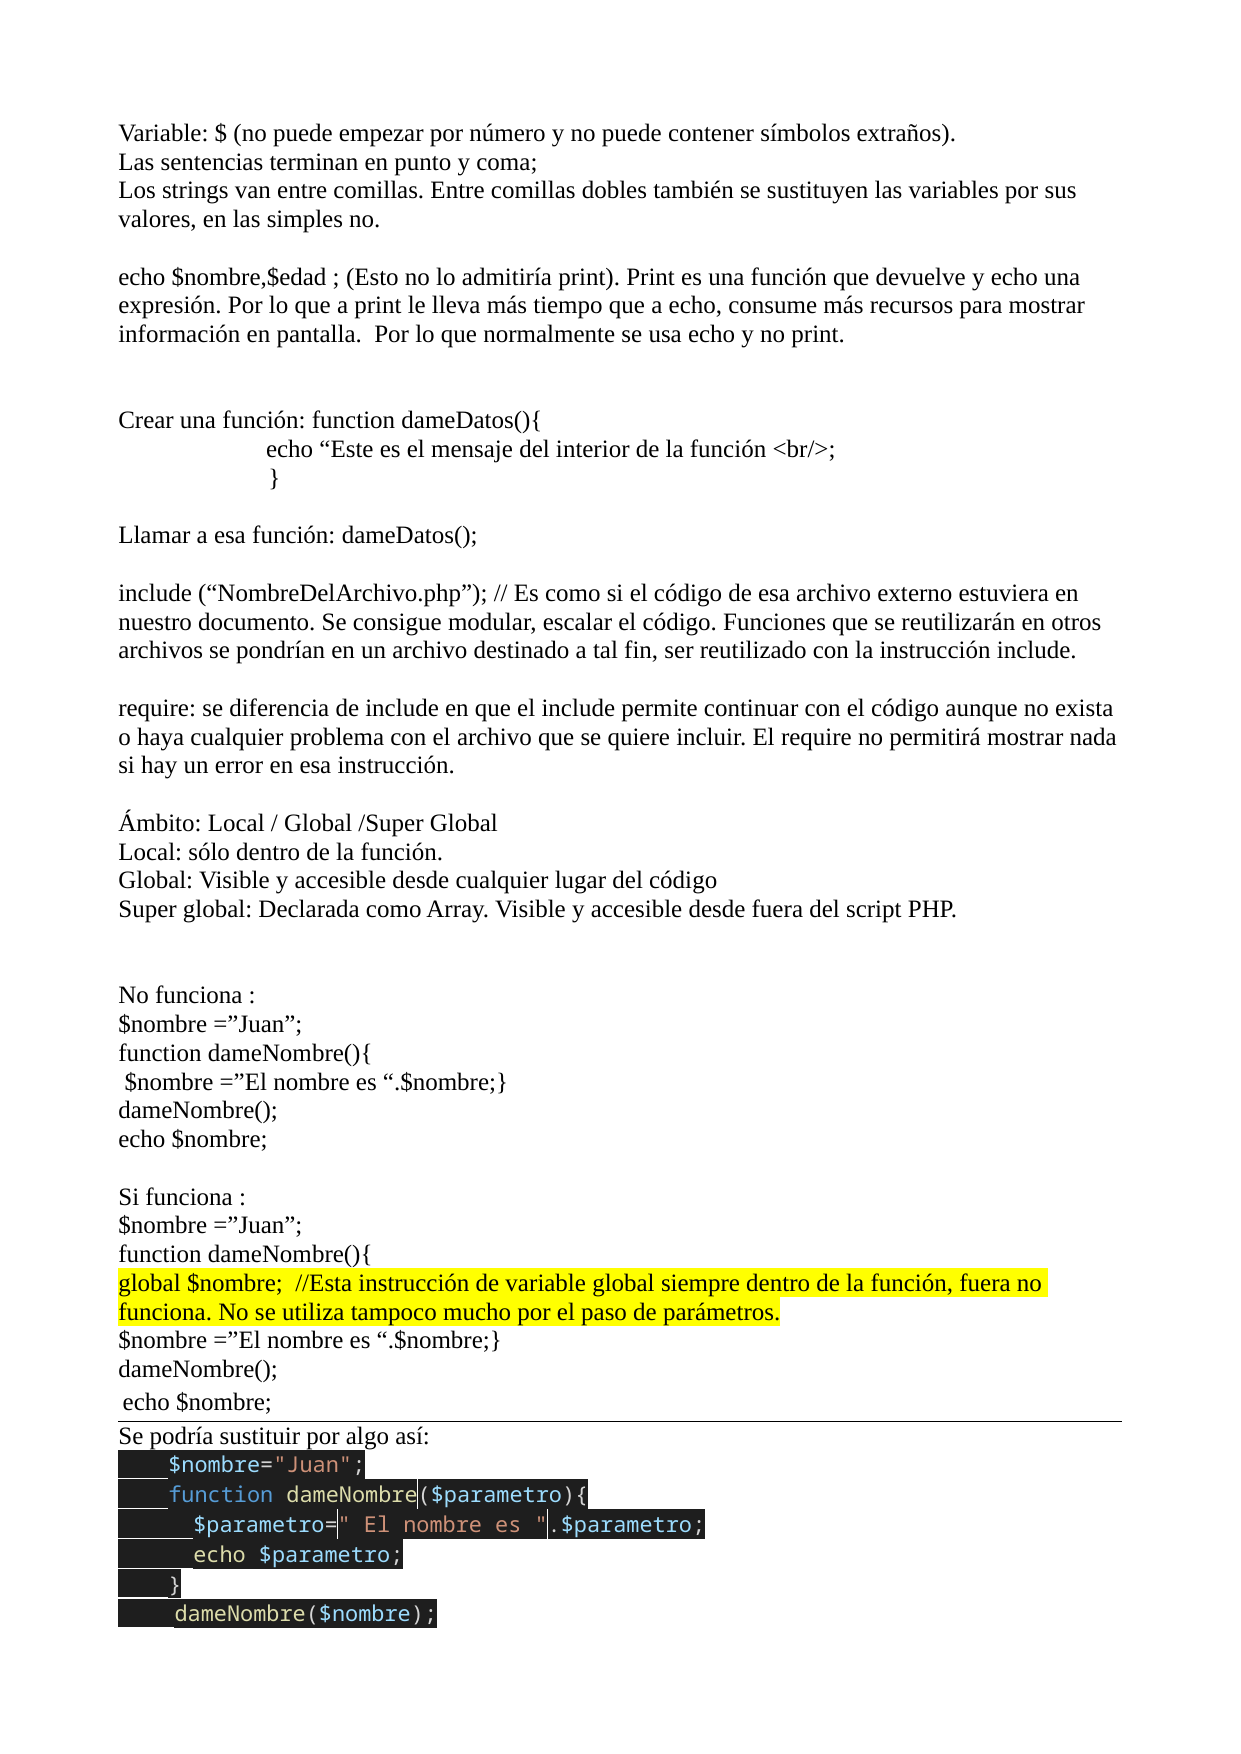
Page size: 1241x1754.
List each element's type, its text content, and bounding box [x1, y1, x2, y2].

text $nombre =”Juan”; [118, 1009, 1122, 1038]
text function dameNombre(){ [118, 1038, 1122, 1067]
text function dameNombre(){ [118, 1239, 1122, 1268]
text dameNombre(); [118, 1096, 1122, 1124]
text $nombre =”Juan”; [118, 1211, 1122, 1239]
text No funciona : [118, 981, 1122, 1009]
text include (“NombreDelArchivo.php”); // Es como si el código de esa archivo externo estuviera en nuestro documento. Se consigue modular, escalar el código. Funciones que se reutilizarán en otros archivos se pondrían en un archivo destinado a tal fin, ser reutilizado con la instrucción include. [118, 578, 1122, 664]
text $nombre =”El nombre es “.$nombre;} [118, 1326, 1122, 1354]
text Crear una función: function dameDatos(){ [118, 406, 1122, 434]
text } [118, 463, 1122, 492]
text echo $parametro; [118, 1539, 1122, 1569]
text dameNombre(); [118, 1354, 1122, 1383]
text Super global: Declarada como Array. Visible y accesible desde fuera del script PHP. [118, 894, 1122, 923]
text Ámbito: Local / Global /Super Global [118, 808, 1122, 837]
text Local: sólo dentro de la función. [118, 837, 1122, 866]
text echo $nombre,$edad ; (Esto no lo admitiría print). Print es una función que devuelve y echo una expresión. Por lo que a print le lleva más tiempo que a echo, consume más recursos para mostrar información en pantalla. Por lo que normalmente se usa echo y no print. [118, 262, 1122, 348]
text $nombre =”El nombre es “.$nombre;} [118, 1067, 1122, 1096]
text echo $nombre; [118, 1383, 1122, 1421]
text $nombre="Juan"; [118, 1449, 1122, 1479]
text Los strings van entre comillas. Entre comillas dobles también se sustituyen las variables por sus valores, en las simples no. [118, 176, 1122, 233]
text Global: Visible y accesible desde cualquier lugar del código [118, 866, 1122, 894]
text } [118, 1569, 1122, 1598]
text require: se diferencia de include en que el include permite continuar con el código aunque no exista o haya cualquier problema con el archivo que se quiere incluir. El require no permitirá mostrar nada si hay un error en esa instrucción. [118, 693, 1122, 779]
text Las sentencias terminan en punto y coma; [118, 147, 1122, 176]
text function dameNombre($parametro){ [118, 1479, 1122, 1509]
text global $nombre; //Esta instrucción de variable global siempre dentro de la función, fuera no funciona. No se utiliza tampoco mucho por el paso de parámetros. [118, 1268, 1122, 1326]
text echo “Este es el mensaje del interior de la función <br/>; [118, 434, 1122, 463]
text Variable: $ (no puede empezar por número y no puede contener símbolos extraños). [118, 118, 1122, 147]
text Se podría sustituir por algo así: [118, 1422, 1122, 1449]
text Si funciona : [118, 1182, 1122, 1211]
text Llamar a esa función: dameDatos(); [118, 521, 1122, 549]
text $parametro=" El nombre es ".$parametro; [118, 1509, 1122, 1539]
text dameNombre($nombre); [118, 1598, 1122, 1628]
text echo $nombre; [118, 1124, 1122, 1153]
